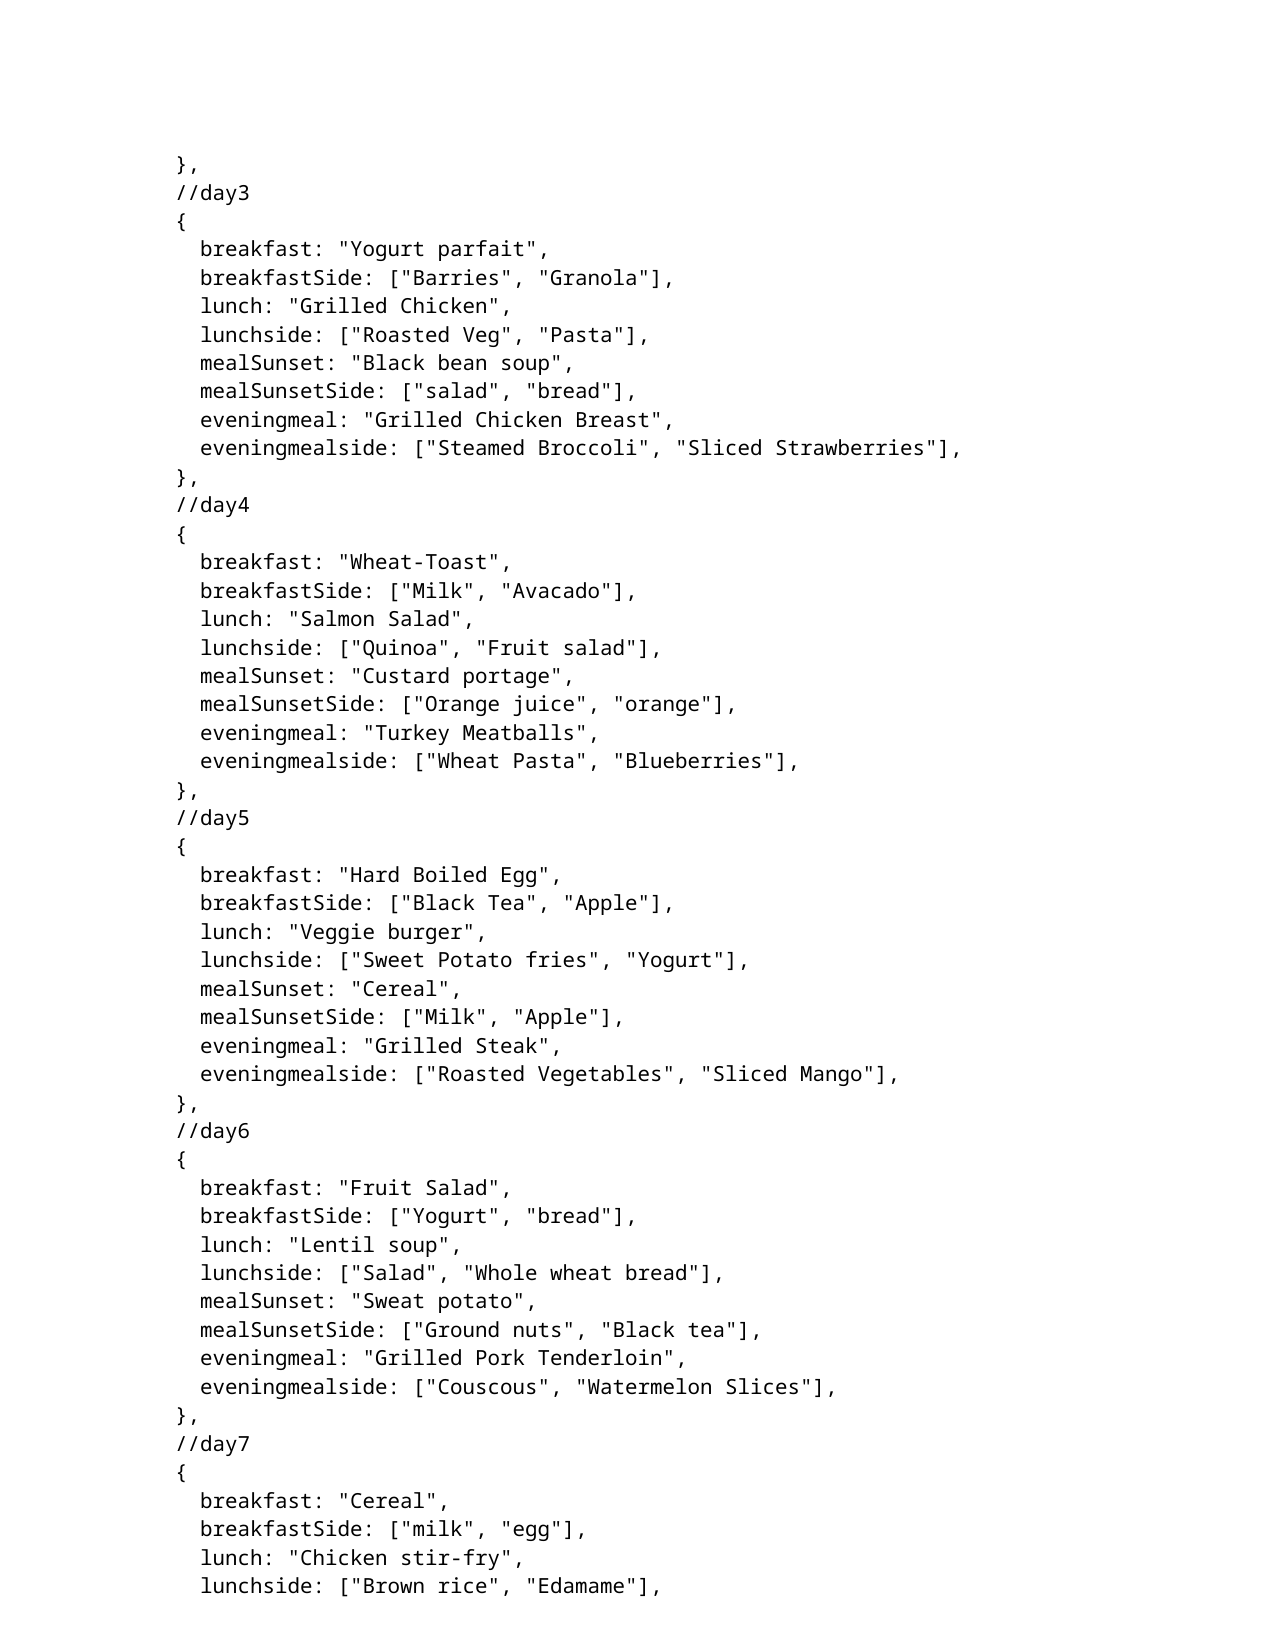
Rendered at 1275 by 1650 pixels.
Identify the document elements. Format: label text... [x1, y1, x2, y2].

text mealSunsetSide: ["Orange juice", "orange"], [150, 689, 1125, 718]
text mealSunsetSide: ["Milk", "Apple"], [150, 1002, 1125, 1031]
text }, [150, 1088, 1125, 1116]
text eveningmeal: "Grilled Steak", [150, 1031, 1125, 1059]
text lunchside: ["Quinoa", "Fruit salad"], [150, 633, 1125, 661]
text eveningmealside: ["Couscous", "Watermelon Slices"], [150, 1372, 1125, 1400]
text eveningmeal: "Grilled Pork Tenderloin", [150, 1343, 1125, 1372]
text mealSunset: "Cereal", [150, 974, 1125, 1002]
text { [150, 519, 1125, 547]
text //day6 [150, 1116, 1125, 1144]
text eveningmeal: "Turkey Meatballs", [150, 718, 1125, 746]
text //day7 [150, 1429, 1125, 1457]
text { [150, 832, 1125, 860]
text breakfastSide: ["Black Tea", "Apple"], [150, 888, 1125, 917]
text mealSunsetSide: ["Ground nuts", "Black tea"], [150, 1315, 1125, 1343]
text }, [150, 775, 1125, 803]
text { [150, 206, 1125, 234]
text eveningmealside: ["Steamed Broccoli", "Sliced Strawberries"], [150, 433, 1125, 462]
text lunch: "Veggie burger", [150, 917, 1125, 945]
text eveningmealside: ["Wheat Pasta", "Blueberries"], [150, 746, 1125, 775]
text }, [150, 462, 1125, 490]
text breakfastSide: ["milk", "egg"], [150, 1514, 1125, 1543]
text breakfastSide: ["Milk", "Avacado"], [150, 576, 1125, 604]
text lunch: "Lentil soup", [150, 1230, 1125, 1258]
text lunchside: ["Roasted Veg", "Pasta"], [150, 320, 1125, 348]
text mealSunsetSide: ["salad", "bread"], [150, 377, 1125, 405]
text { [150, 1144, 1125, 1173]
text breakfastSide: ["Barries", "Granola"], [150, 263, 1125, 291]
text //day5 [150, 803, 1125, 832]
text breakfast: "Yogurt parfait", [150, 234, 1125, 263]
text lunchside: ["Salad", "Whole wheat bread"], [150, 1258, 1125, 1287]
text }, [150, 1400, 1125, 1429]
text lunch: "Salmon Salad", [150, 604, 1125, 633]
text { [150, 1457, 1125, 1486]
text lunchside: ["Brown rice", "Edamame"], [150, 1571, 1125, 1599]
text lunch: "Chicken stir-fry", [150, 1543, 1125, 1571]
text breakfast: "Hard Boiled Egg", [150, 860, 1125, 888]
text mealSunset: "Black bean soup", [150, 348, 1125, 377]
text breakfast: "Fruit Salad", [150, 1173, 1125, 1201]
text //day4 [150, 490, 1125, 519]
text eveningmeal: "Grilled Chicken Breast", [150, 405, 1125, 433]
text }, [150, 149, 1125, 178]
text mealSunset: "Custard portage", [150, 661, 1125, 689]
text breakfast: "Wheat-Toast", [150, 547, 1125, 576]
text breakfastSide: ["Yogurt", "bread"], [150, 1201, 1125, 1230]
text breakfast: "Cereal", [150, 1486, 1125, 1514]
text lunchside: ["Sweet Potato fries", "Yogurt"], [150, 945, 1125, 974]
text //day3 [150, 178, 1125, 206]
text lunch: "Grilled Chicken", [150, 291, 1125, 320]
text eveningmealside: ["Roasted Vegetables", "Sliced Mango"], [150, 1059, 1125, 1088]
text mealSunset: "Sweat potato", [150, 1287, 1125, 1315]
